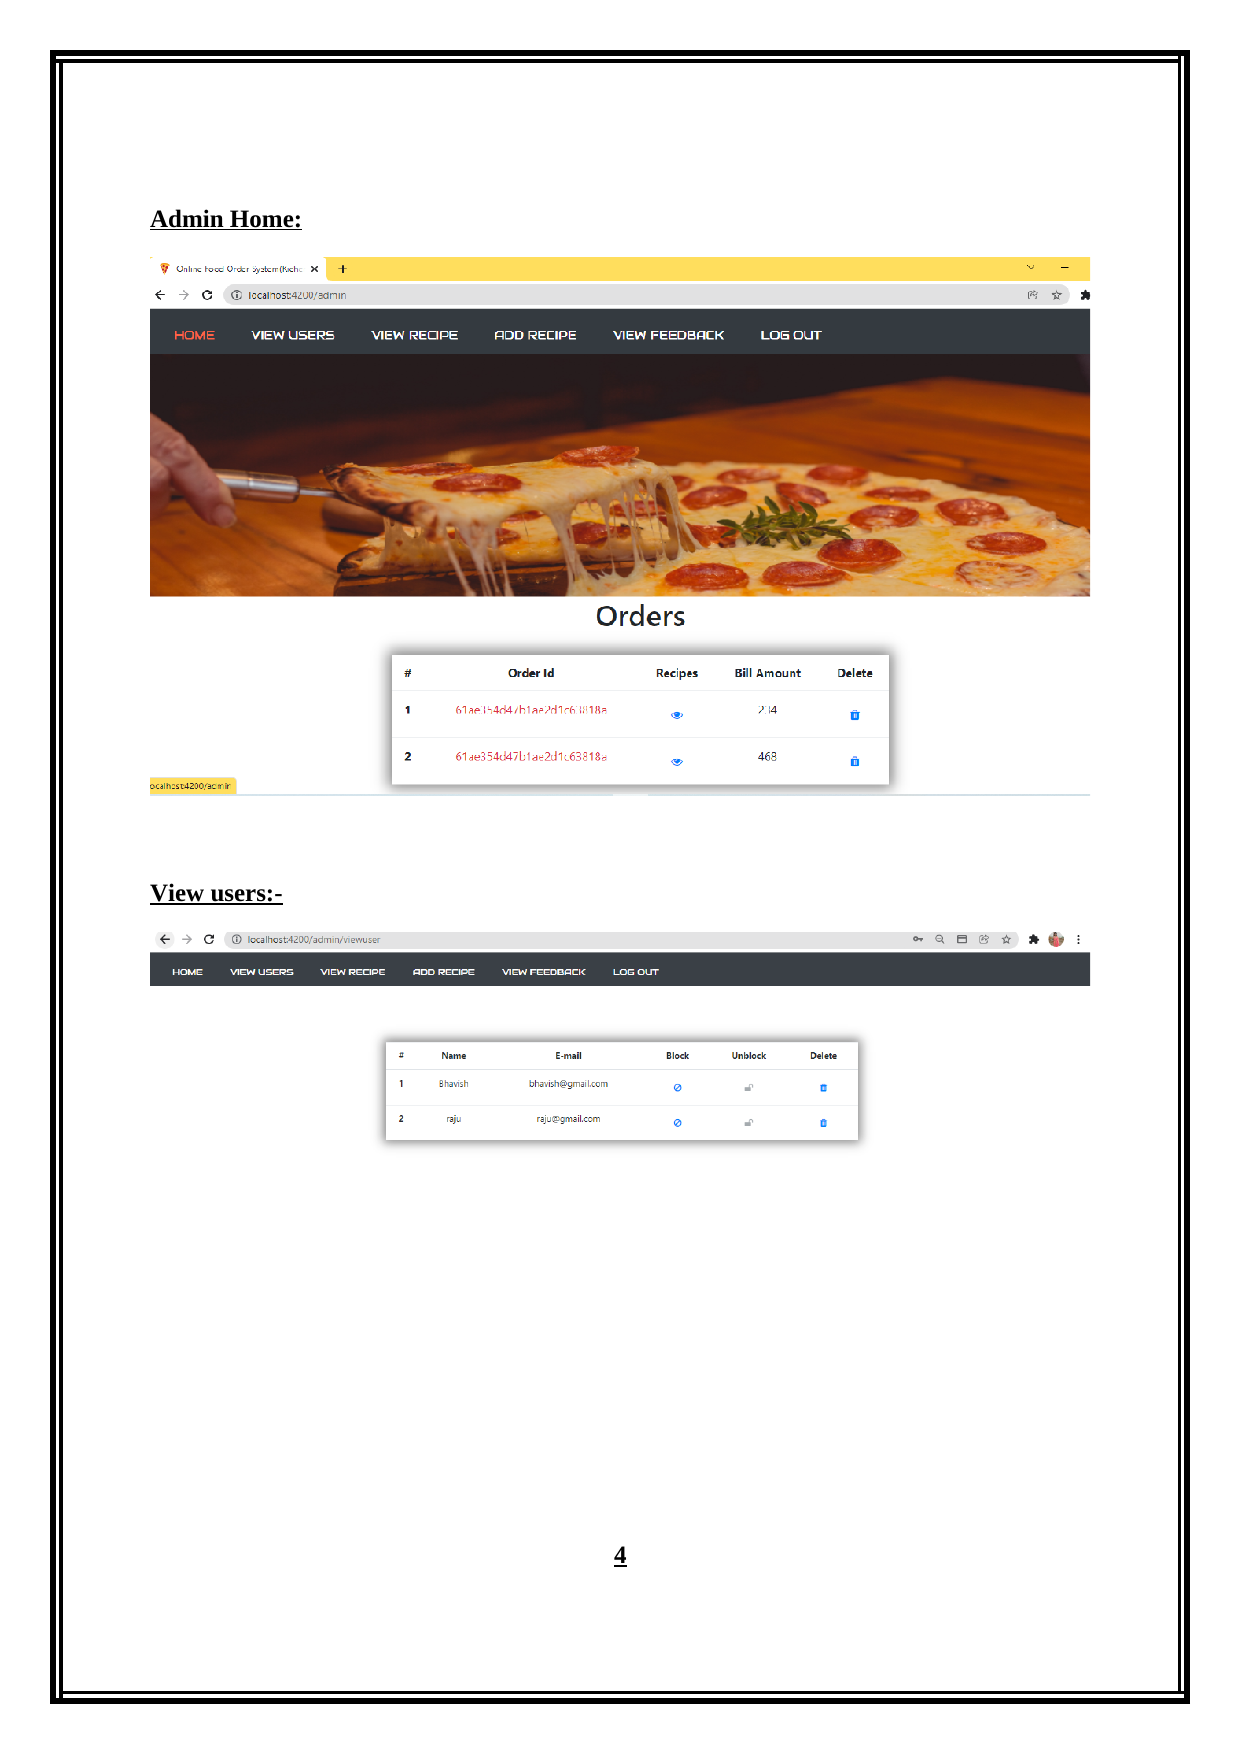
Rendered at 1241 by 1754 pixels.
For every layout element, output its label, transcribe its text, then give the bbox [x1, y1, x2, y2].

text View users:- [150, 878, 1090, 907]
text 4 [150, 1540, 1090, 1569]
picture [150, 932, 1091, 1296]
picture [150, 257, 1091, 796]
text Admin Home: [150, 204, 1090, 233]
